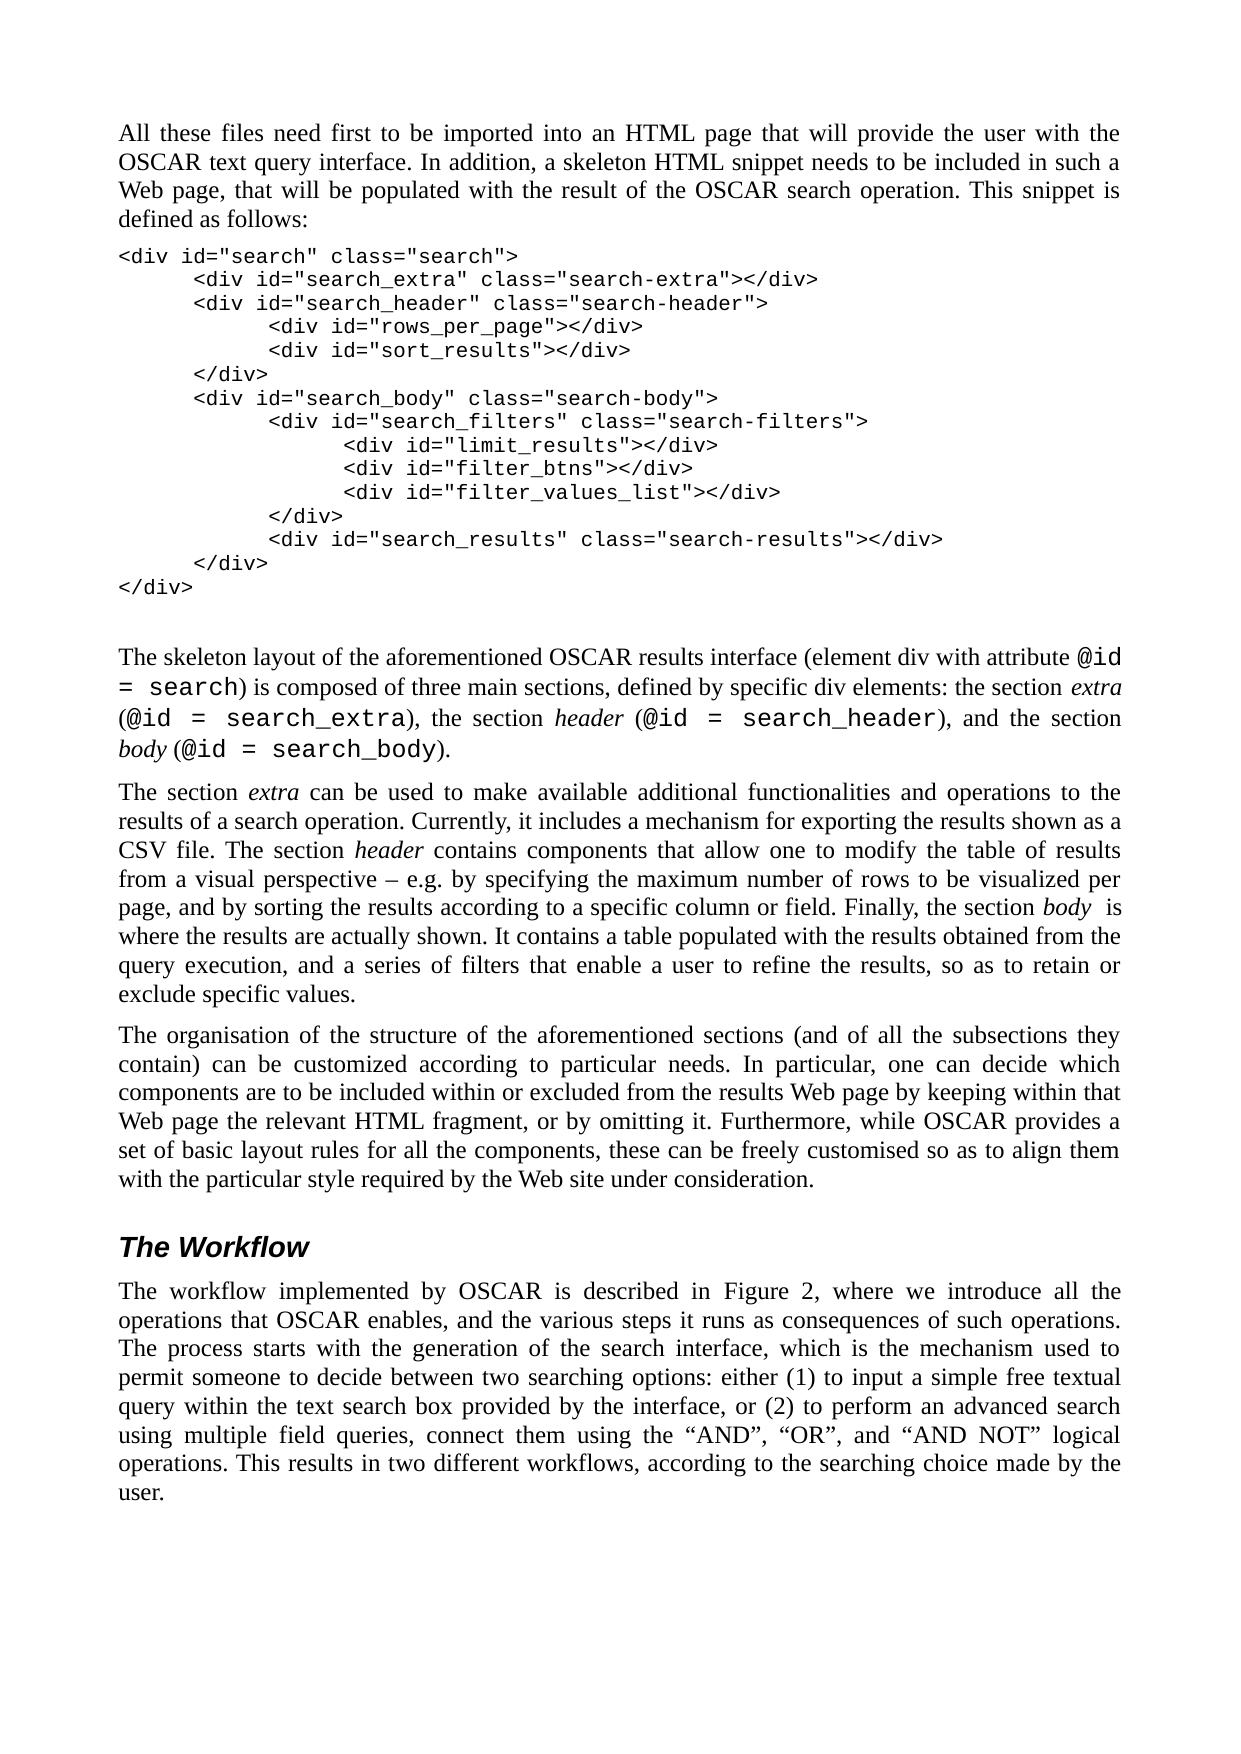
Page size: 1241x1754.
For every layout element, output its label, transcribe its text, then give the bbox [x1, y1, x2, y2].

text All these files need first to be imported into an HTML page that will provide the user with the OSCAR text query interface. In addition, a skeleton HTML snippet needs to be included in such a Web page, that will be populated with the result of the OSCAR search operation. This snippet is defined as follows: [118, 118, 1122, 233]
text <div id="search_header" class="search-header"> [118, 293, 1122, 317]
text <div id="filter_btns"></div> [118, 458, 1122, 482]
text <div id="search_extra" class="search-extra"></div> [118, 269, 1122, 293]
text <div id="sort_results"></div> [118, 340, 1122, 364]
text </div> [118, 577, 1122, 600]
subtitle The Workflow [118, 1230, 1122, 1263]
text <div id="rows_per_page"></div> [118, 317, 1122, 340]
text <div id="search" class="search"> [118, 246, 1122, 269]
text <div id="filter_values_list"></div> [118, 482, 1122, 506]
text <div id="search_results" class="search-results"></div> [118, 529, 1122, 553]
text <div id="search_filters" class="search-filters"> [118, 411, 1122, 435]
text The skeleton layout of the aforementioned OSCAR results interface (element div with attribute @id = search) is composed of three main sections, defined by specific div elements: the section extra (@id = search_extra), the section header (@id = search_header), and the section body (@id = search_body). [118, 642, 1122, 765]
text The organisation of the structure of the aforementioned sections (and of all the subsections they contain) can be customized according to particular needs. In particular, one can decide which components are to be included within or excluded from the results Web page by keeping within that Web page the relevant HTML fragment, or by omitting it. Furthermore, while OSCAR provides a set of basic layout rules for all the components, these can be freely customised so as to align them with the particular style required by the Web site under consideration. [118, 1020, 1122, 1192]
text The section extra can be used to make available additional functionalities and operations to the results of a search operation. Currently, it includes a mechanism for exporting the results shown as a CSV file. The section header contains components that allow one to modify the table of results from a visual perspective – e.g. by specifying the maximum number of rows to be visualized per page, and by sorting the results according to a specific column or field. Finally, the section body is where the results are actually shown. It contains a table populated with the results obtained from the query execution, and a series of filters that enable a user to refine the results, so as to retain or exclude specific values. [118, 777, 1122, 1007]
text <div id="search_body" class="search-body"> [118, 387, 1122, 411]
text </div> [118, 506, 1122, 529]
text The workflow implemented by OSCAR is described in Figure 2, where we introduce all the operations that OSCAR enables, and the various steps it runs as consequences of such operations. The process starts with the generation of the search interface, which is the mechanism used to permit someone to decide between two searching options: either (1) to input a simple free textual query within the text search box provided by the interface, or (2) to perform an advanced search using multiple field queries, connect them using the “AND”, “OR”, and “AND NOT” logical operations. This results in two different workflows, according to the searching choice made by the user. [118, 1276, 1122, 1506]
text </div> [118, 553, 1122, 577]
text </div> [118, 364, 1122, 387]
text <div id="limit_results"></div> [118, 435, 1122, 458]
